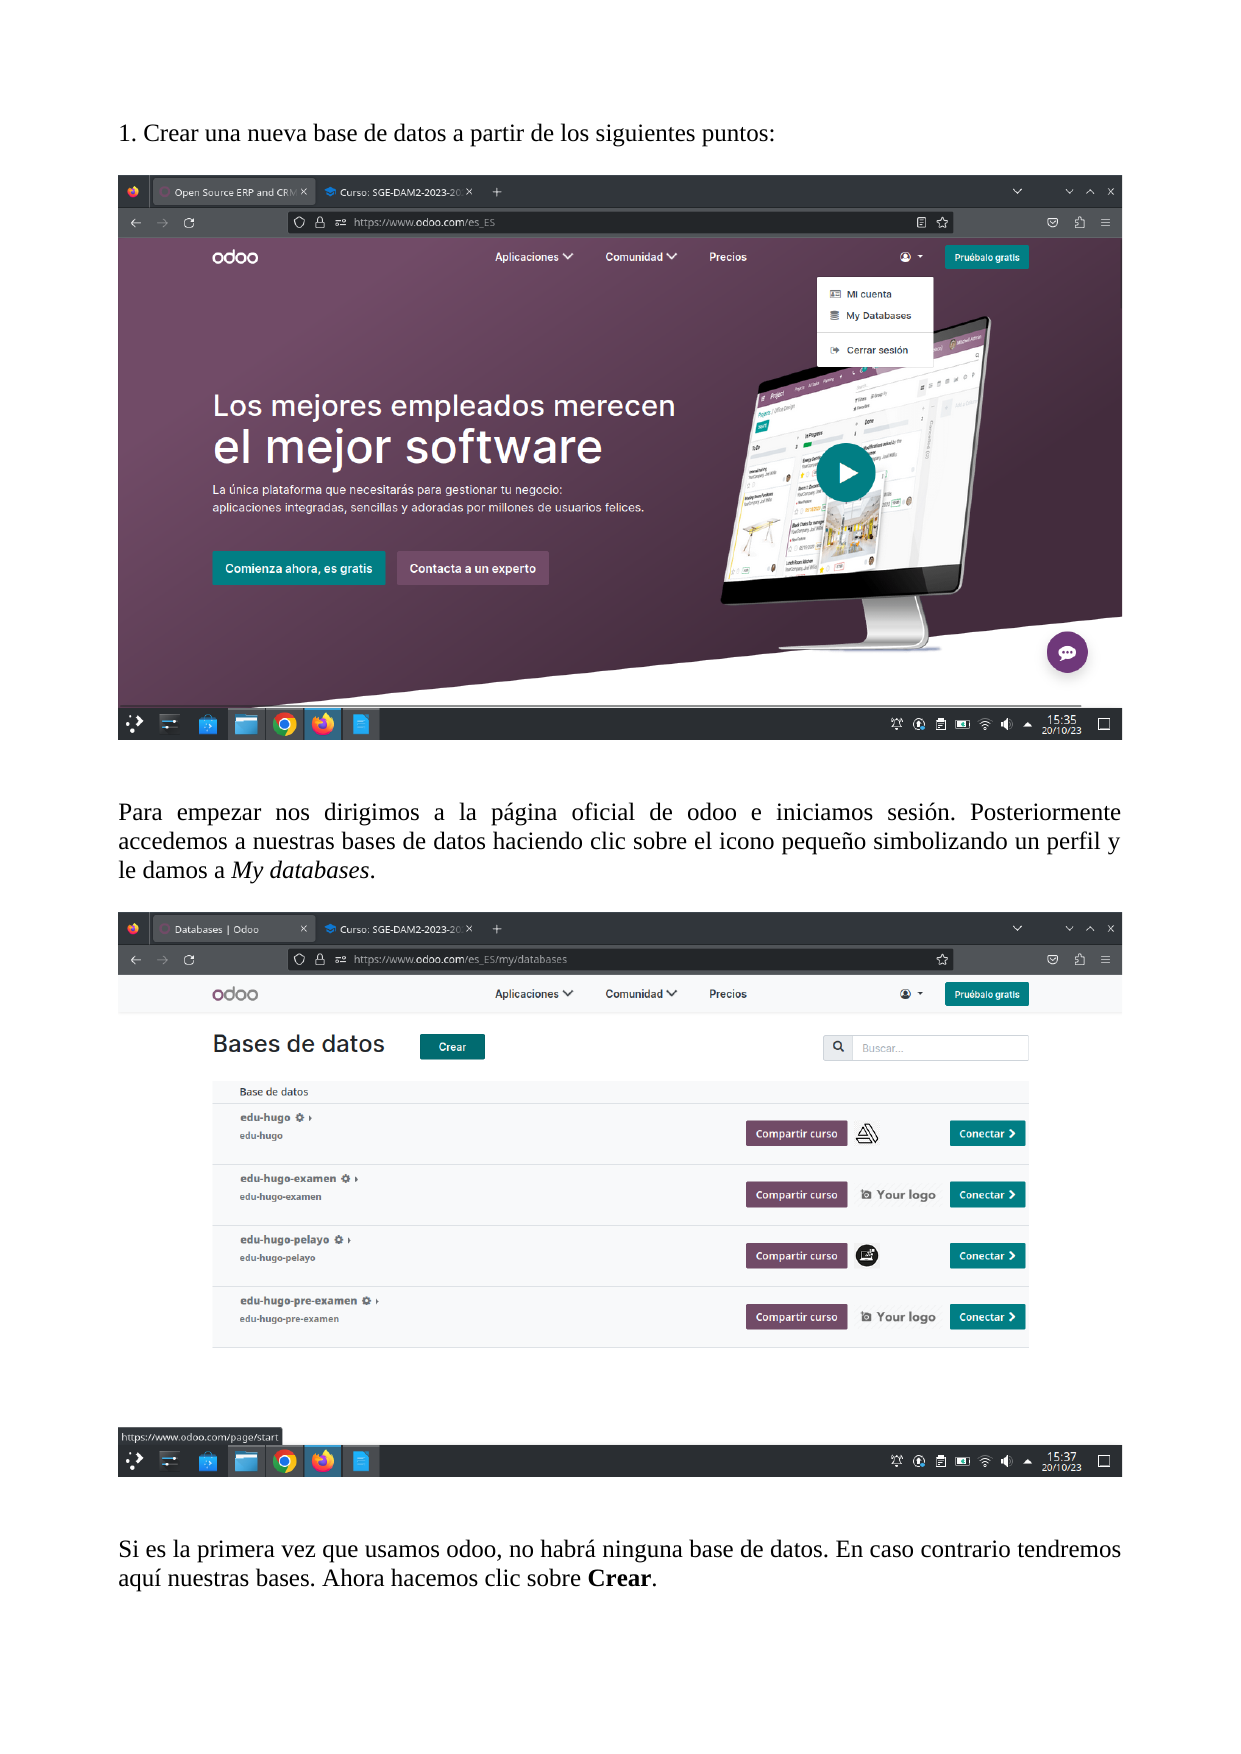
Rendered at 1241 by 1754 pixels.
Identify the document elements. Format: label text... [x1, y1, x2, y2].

picture [118, 175, 1123, 740]
text Si es la primera vez que usamos odoo, no habrá ninguna base de datos. En caso contrario tendremos aquí nuestras bases. Ahora hacemos clic sobre Crear. [118, 1534, 1122, 1592]
picture [118, 912, 1123, 1477]
text 1. Crear una nueva base de datos a partir de los siguientes puntos: [118, 118, 1122, 147]
text Para empezar nos dirigimos a la página oficial de odoo e iniciamos sesión. Posteriormente accedemos a nuestras bases de datos haciendo clic sobre el icono pequeño simbolizando un perfil y le damos a My databases. [118, 797, 1122, 884]
